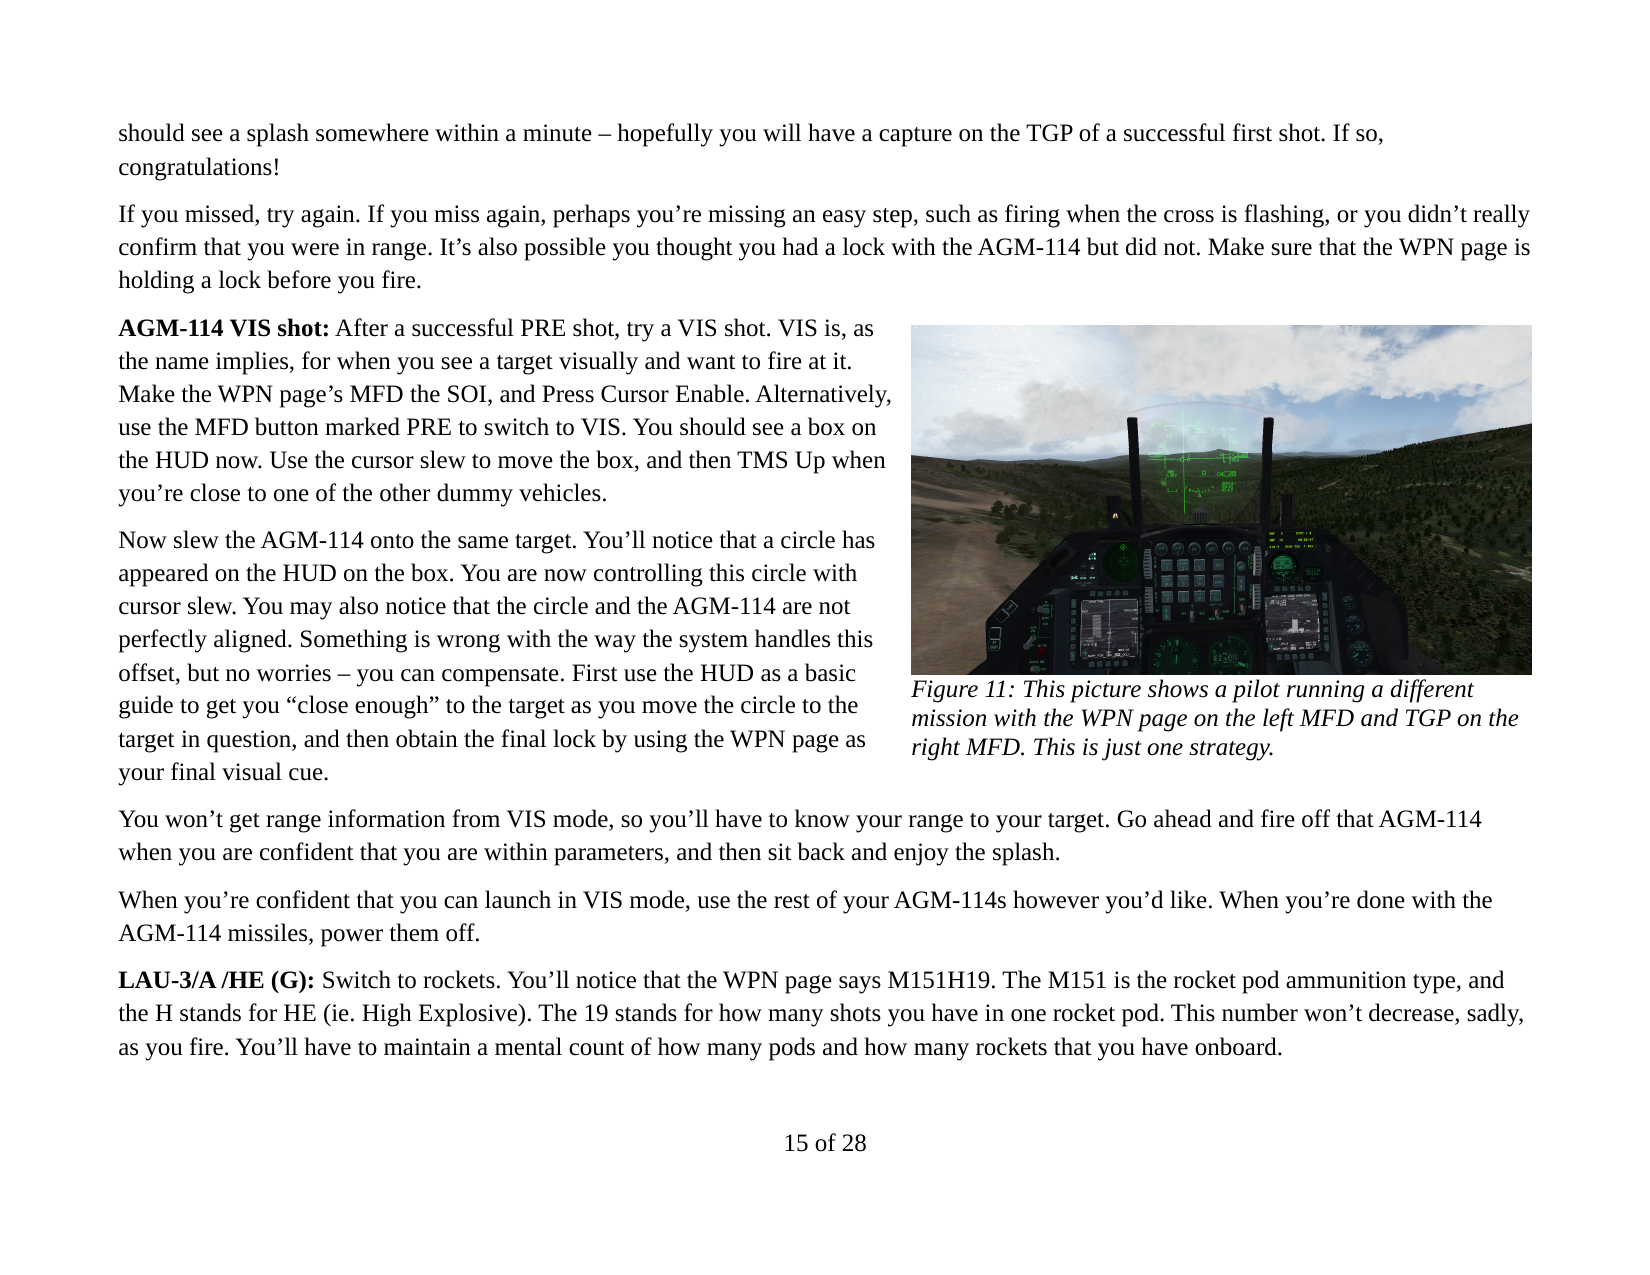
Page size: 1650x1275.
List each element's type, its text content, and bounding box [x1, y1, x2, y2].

text Figure 11: This picture shows a pilot running a different mission with the WPN page on the left MFD and TGP on the right MFD. This is just one strategy. [911, 675, 1532, 761]
text LAU-3/A /HE (G): Switch to rockets. You’ll notice that the WPN page says M151H19. The M151 is the rocket pod ammunition type, and the H stands for HE (ie. High Explosive). The 19 stands for how many shots you have in one rocket pod. This number won’t decrease, sadly, as you fire. You’ll have to maintain a mental count of how many pods and how many rockets that you have onboard. [118, 966, 1532, 1060]
text AGM-114 VIS shot: After a successful PRE shot, try a VIS shot. VIS is, as the name implies, for when you see a target visually and want to fire at it. Make the WPN page’s MFD the SOI, and Press Cursor Enable. Alternatively, use the MFD button marked PRE to switch to VIS. You should see a box on the HUD now. Use the cursor slew to move the box, and then TMS Up when you’re close to one of the other dummy vehicles. [118, 313, 1532, 507]
text You won’t get range information from VIS mode, so you’ll have to know your range to your target. Go ahead and fire off that AGM-114 when you are confident that you are within parameters, and then sit back and enjoy the splash. [118, 804, 1532, 866]
text should see a splash somewhere within a minute – hopefully you will have a capture on the TGP of a successful first shot. If so, congratulations! [118, 118, 1532, 180]
text When you’re confident that you can launch in VIS mode, use the rest of your AGM-114s however you’d like. When you’re done with the AGM-114 missiles, power them off. [118, 885, 1532, 947]
text Now slew the AGM-114 onto the same target. You’ll notice that a circle has appeared on the HUD on the box. You are now controlling this circle with cursor slew. You may also notice that the circle and the AGM-114 are not perfectly aligned. Something is wrong with the way the system handles this offset, but no worries – you can compensate. First use the HUD as a basic guide to get you “close enough” to the target as you move the circle to the target in question, and then obtain the final lock by using the WPN page as your final visual cue. [118, 526, 1532, 785]
picture [911, 325, 1532, 675]
text If you missed, try again. If you miss again, perhaps you’re missing an easy step, such as firing when the cross is flashing, or you didn’t really confirm that you were in range. It’s also possible you thought you had a lock with the AGM-114 but did not. Make sure that the WPN page is holding a lock before you fire. [118, 199, 1532, 294]
